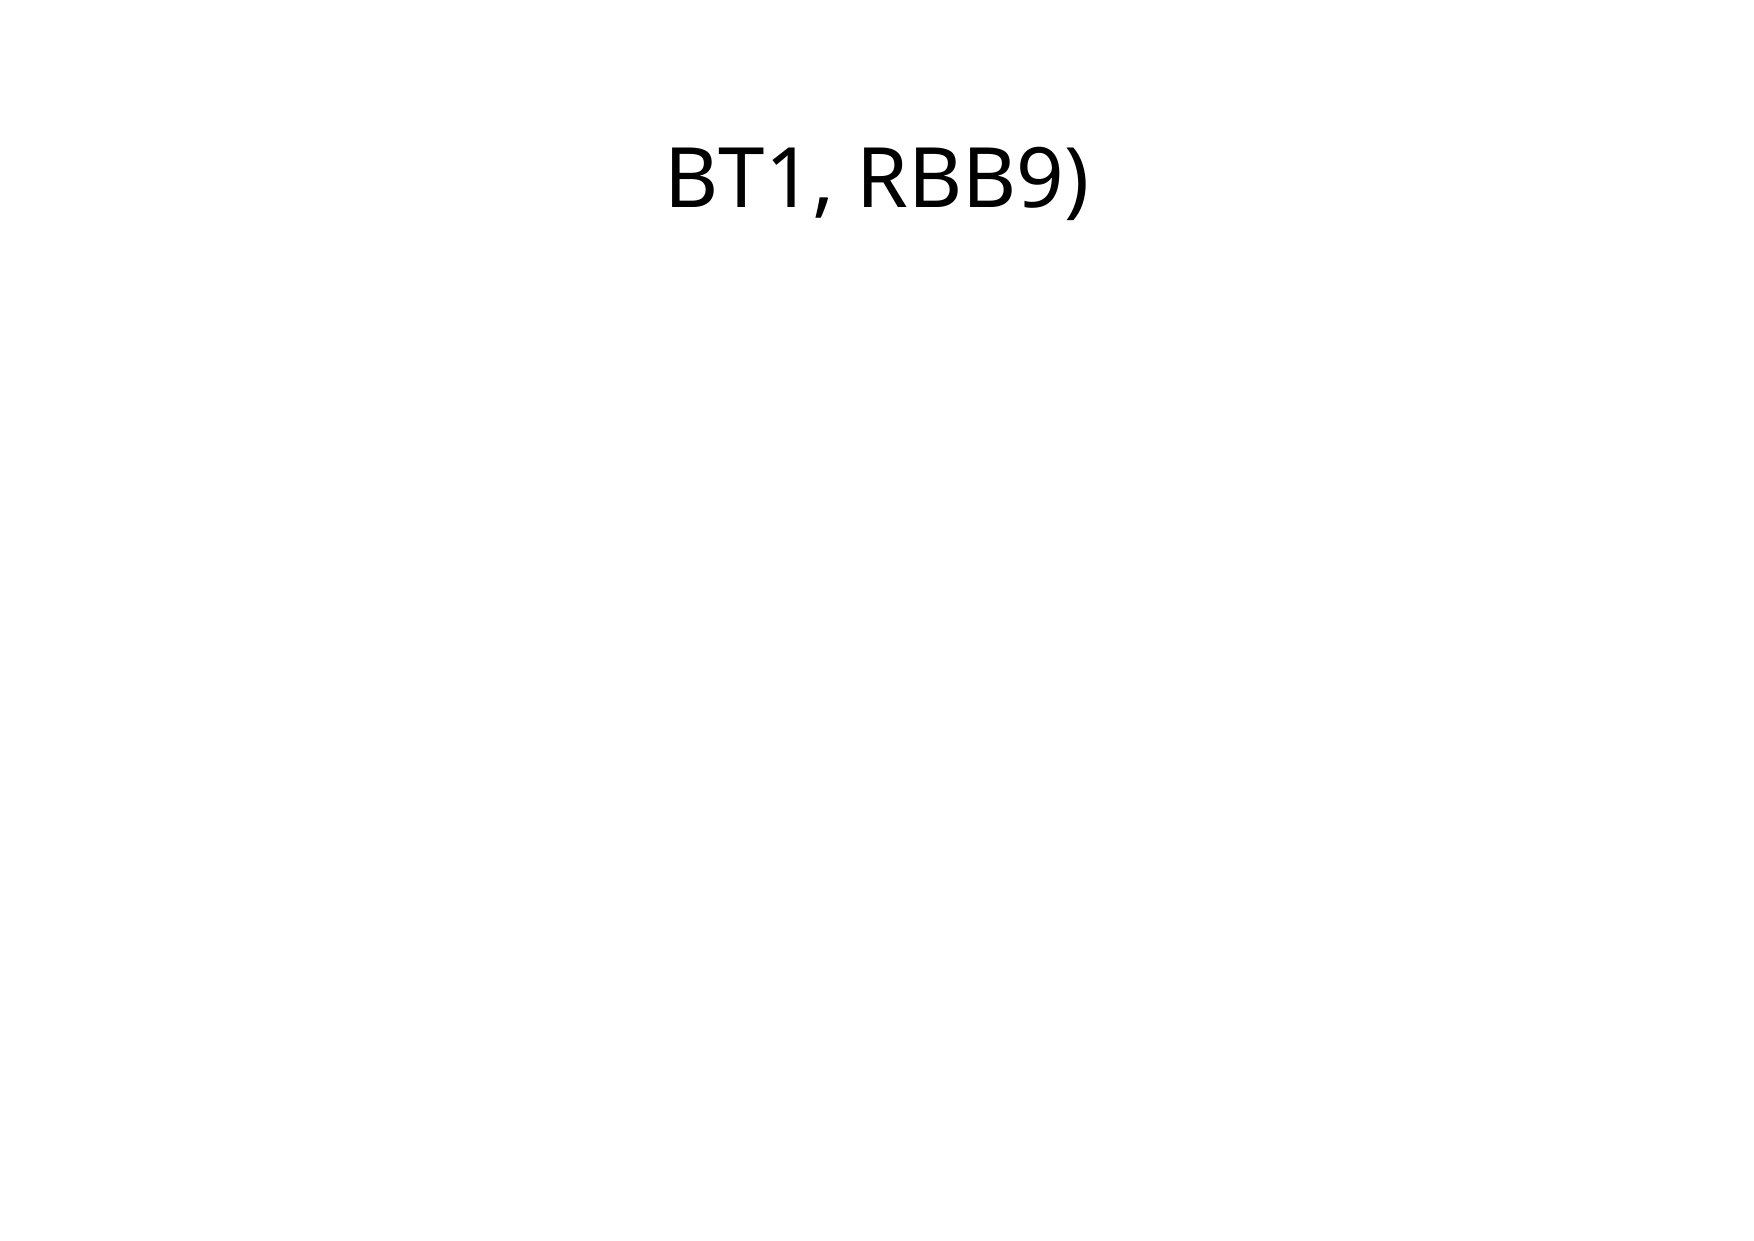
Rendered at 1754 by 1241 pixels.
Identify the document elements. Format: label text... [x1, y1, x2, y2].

text BT1, RBB9) [118, 118, 1636, 232]
